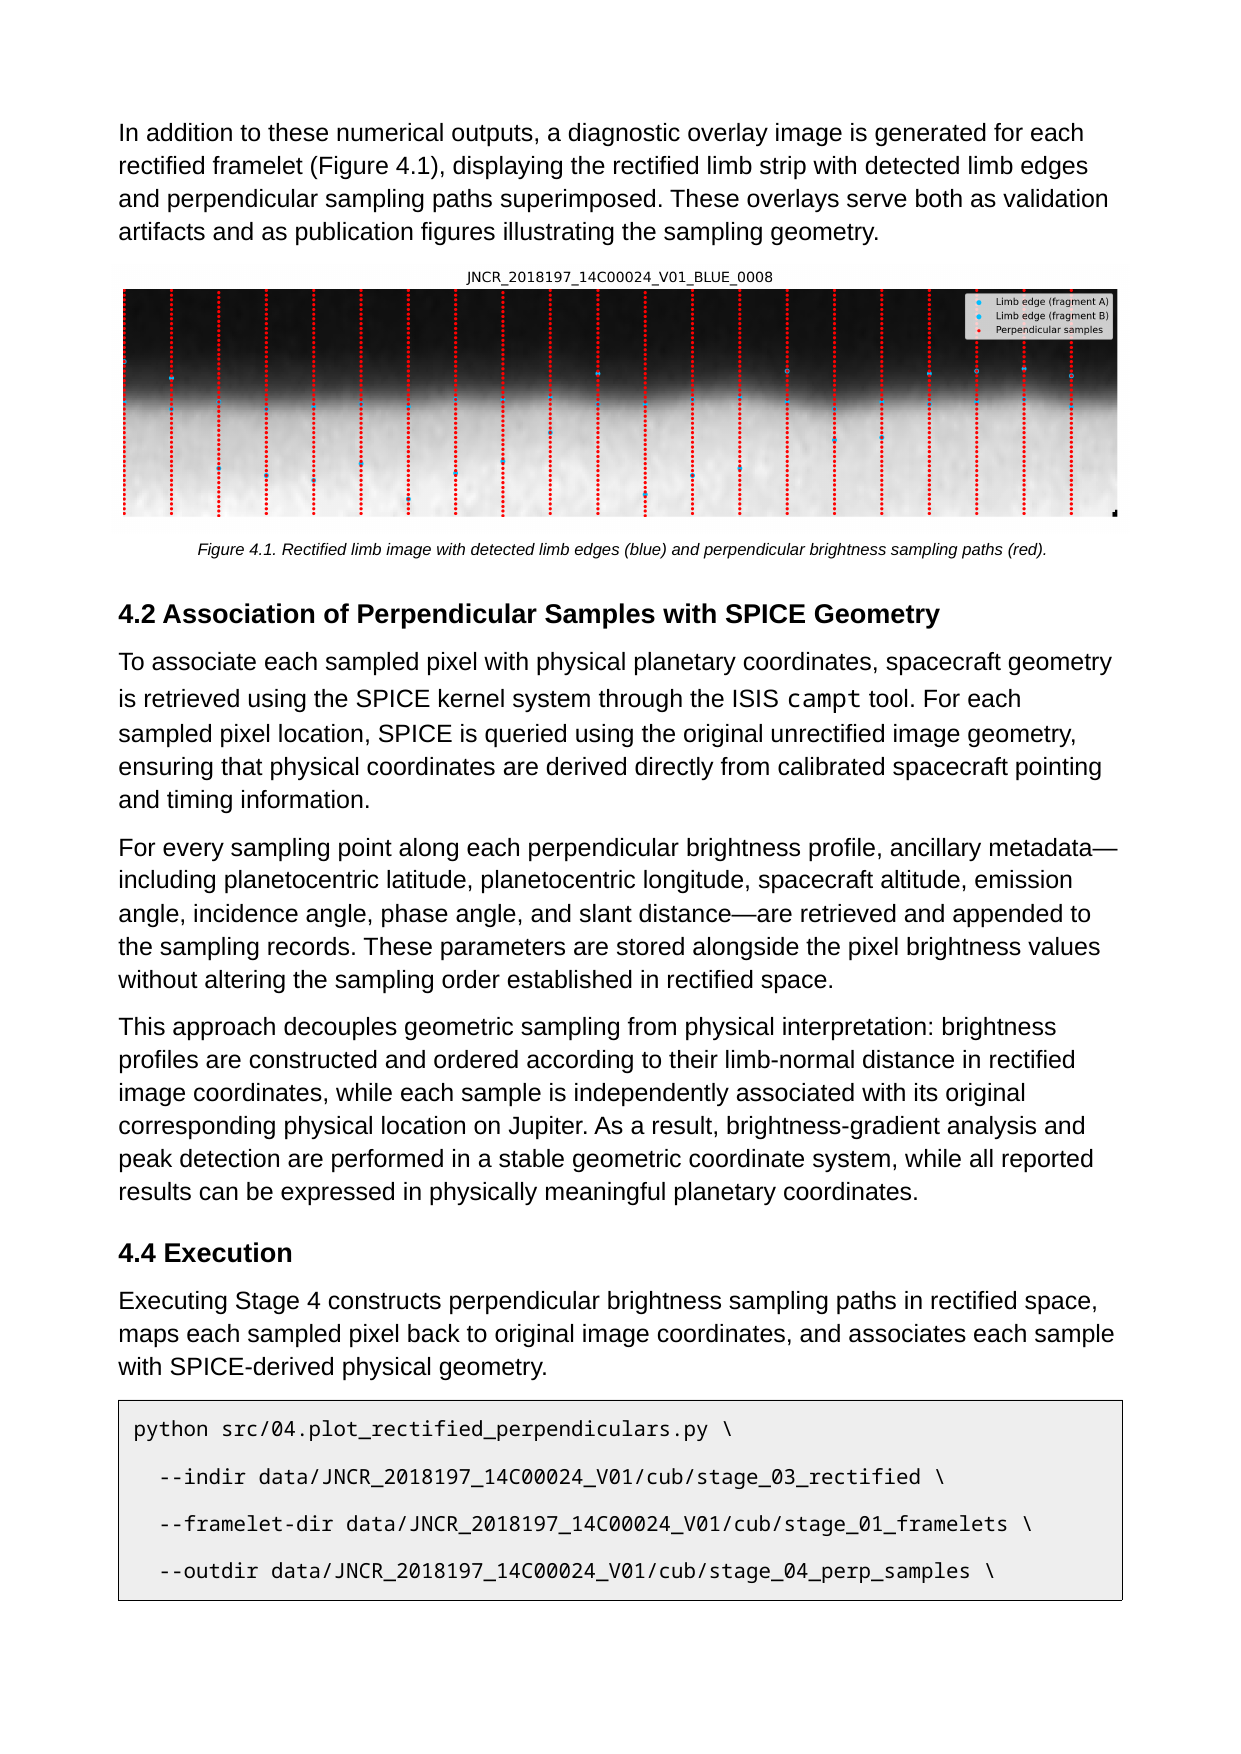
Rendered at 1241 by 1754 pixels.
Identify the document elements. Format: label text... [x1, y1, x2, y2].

text --outdir data/JNCR_2018197_14C00024_V01/cub/stage_04_perp_samples \ [119, 1541, 1122, 1600]
text In addition to these numerical outputs, a diagnostic overlay image is generated for each rectified framelet (Figure 4.1), displaying the rectified limb strip with detected limb edges and perpendicular sampling paths superimposed. These overlays serve both as validation artifacts and as publication figures illustrating the sampling geometry. [118, 118, 1122, 246]
subtitle 4.4 Execution [118, 1237, 1122, 1269]
text python src/04.plot_rectified_perpendiculars.py \ [119, 1401, 1122, 1443]
text To associate each sampled pixel with physical planetary coordinates, spacecraft geometry is retrieved using the SPICE kernel system through the ISIS campt tool. For each sampled pixel location, SPICE is queried using the original unrectified image geometry, ensuring that physical coordinates are derived directly from calibrated spacecraft pointing and timing information. [118, 647, 1122, 814]
text This approach decouples geometric sampling from physical interpretation: brightness profiles are constructed and ordered according to their limb-normal distance in rectified image coordinates, while each sample is independently associated with its original corresponding physical location on Jupiter. As a result, brightness-gradient analysis and peak detection are performed in a stable geometric coordinate system, while all reported results can be expressed in physically meaningful planetary coordinates. [118, 1012, 1122, 1206]
text --indir data/JNCR_2018197_14C00024_V01/cub/stage_03_rectified \ [119, 1447, 1122, 1490]
text Executing Stage 4 constructs perpendicular brightness sampling paths in rectified space, maps each sampled pixel back to original image coordinates, and associates each sample with SPICE-derived physical geometry. [118, 1286, 1122, 1381]
text --framelet-dir data/JNCR_2018197_14C00024_V01/cub/stage_01_framelets \ [119, 1494, 1122, 1537]
picture [110, 264, 1130, 534]
text For every sampling point along each perpendicular brightness profile, ancillary metadata—including planetocentric latitude, planetocentric longitude, spacecraft altitude, emission angle, incidence angle, phase angle, and slant distance—are retrieved and appended to the sampling records. These parameters are stored alongside the pixel brightness values without altering the sampling order established in rectified space. [118, 832, 1122, 993]
subtitle 4.2 Association of Perpendicular Samples with SPICE Geometry [118, 598, 1122, 629]
